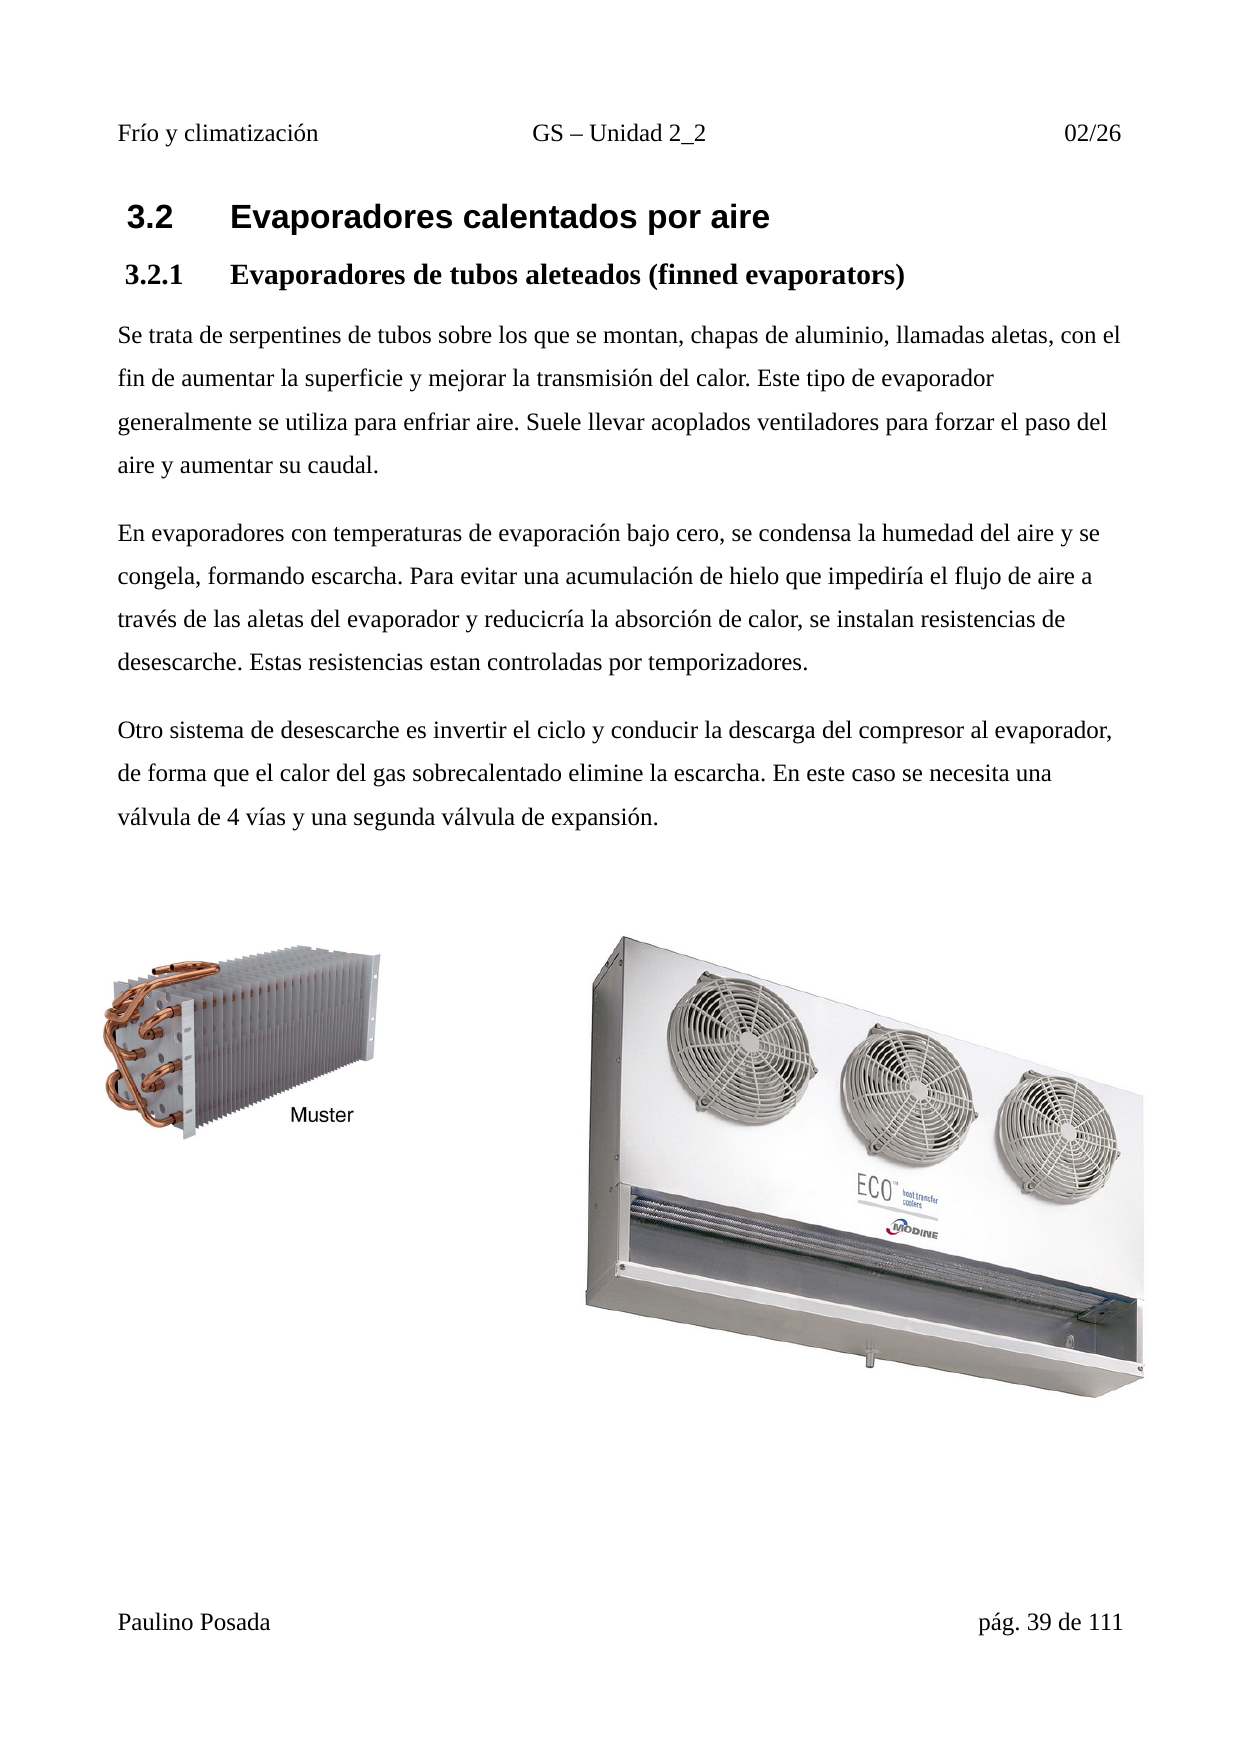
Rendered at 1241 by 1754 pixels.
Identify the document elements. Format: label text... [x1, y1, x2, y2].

picture [93, 893, 389, 1189]
text Otro sistema de desescarche es invertir el ciclo y conducir la descarga del compresor al evaporador, de forma que el calor del gas sobrecalentado elimine la escarcha. En este caso se necesita una válvula de 4 vías y una segunda válvula de expansión. [117, 715, 1123, 830]
picture [563, 924, 1155, 1440]
text Se trata de serpentines de tubos sobre los que se montan, chapas de aluminio, llamadas aletas, con el fin de aumentar la superficie y mejorar la transmisión del calor. Este tipo de evaporador generalmente se utiliza para enfriar aire. Suele llevar acoplados ventiladores para forzar el paso del aire y aumentar su caudal. [117, 320, 1123, 478]
subtitle Evaporadores calentados por aire [117, 197, 1123, 236]
text En evaporadores con temperaturas de evaporación bajo cero, se condensa la humedad del aire y se congela, formando escarcha. Para evitar una acumulación de hielo que impediría el flujo de aire a través de las aletas del evaporador y reducicría la absorción de calor, se instalan resistencias de desescarche. Estas resistencias estan controladas por temporizadores. [117, 518, 1123, 676]
subtitle Evaporadores de tubos aleteados (finned evaporators) [117, 257, 1123, 290]
